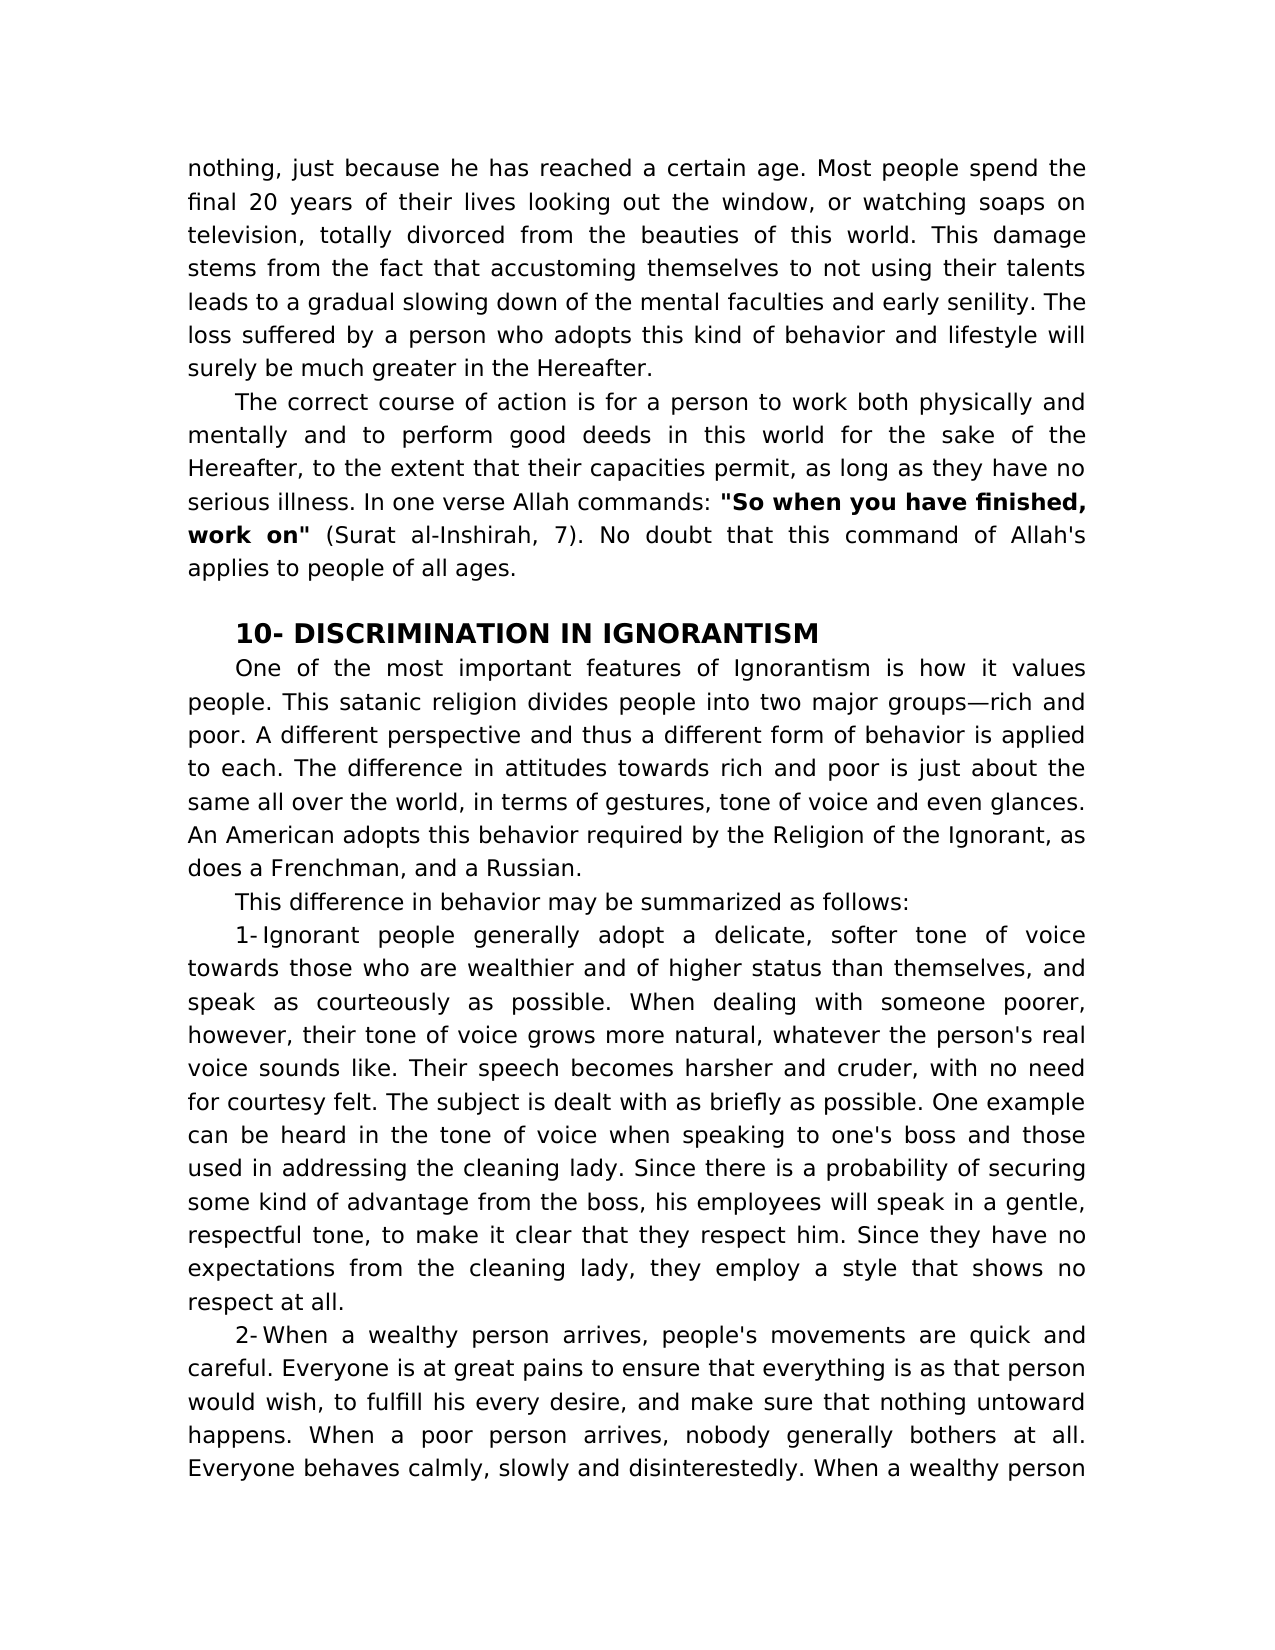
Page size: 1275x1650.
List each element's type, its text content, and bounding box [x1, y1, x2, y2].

text 10- DISCRIMINATION IN IGNORANTISM [187, 617, 1087, 650]
text The correct course of action is for a person to work both physically and mentally and to perform good deeds in this world for the sake of the Hereafter, to the extent that their capacities permit, as long as they have no serious illness. In one verse Allah commands: "So when you have finished, work on" (Surat al-Inshirah, 7). No doubt that this command of Allah's applies to people of all ages. [187, 383, 1087, 583]
text One of the most important features of Ignorantism is how it values people. This satanic religion divides people into two major groups—rich and poor. A different perspective and thus a different form of behavior is applied to each. The difference in attitudes towards rich and poor is just about the same all over the world, in terms of gestures, tone of voice and even glances. An American adopts this behavior required by the Religion of the Ignorant, as does a Frenchman, and a Russian. [187, 650, 1087, 883]
text 2- When a wealthy person arrives, people's movements are quick and careful. Everyone is at great pains to ensure that everything is as that person would wish, to fulfill his every desire, and make sure that nothing untoward happens. When a poor person arrives, nobody generally bothers at all. Everyone behaves calmly, slowly and disinterestedly. When a wealthy person [187, 1317, 1087, 1483]
text nothing, just because he has reached a certain age. Most people spend the final 20 years of their lives looking out the window, or watching soaps on television, totally divorced from the beauties of this world. This damage stems from the fact that accustoming themselves to not using their talents leads to a gradual slowing down of the mental faculties and early senility. The loss suffered by a person who adopts this kind of behavior and lifestyle will surely be much greater in the Hereafter. [187, 150, 1087, 383]
text This difference in behavior may be summarized as follows: [187, 883, 1087, 917]
text 1- Ignorant people generally adopt a delicate, softer tone of voice towards those who are wealthier and of higher status than themselves, and speak as courteously as possible. When dealing with someone poorer, however, their tone of voice grows more natural, whatever the person's real voice sounds like. Their speech becomes harsher and cruder, with no need for courtesy felt. The subject is dealt with as briefly as possible. One example can be heard in the tone of voice when speaking to one's boss and those used in addressing the cleaning lady. Since there is a probability of securing some kind of advantage from the boss, his employees will speak in a gentle, respectful tone, to make it clear that they respect him. Since they have no expectations from the cleaning lady, they employ a style that shows no respect at all. [187, 917, 1087, 1317]
